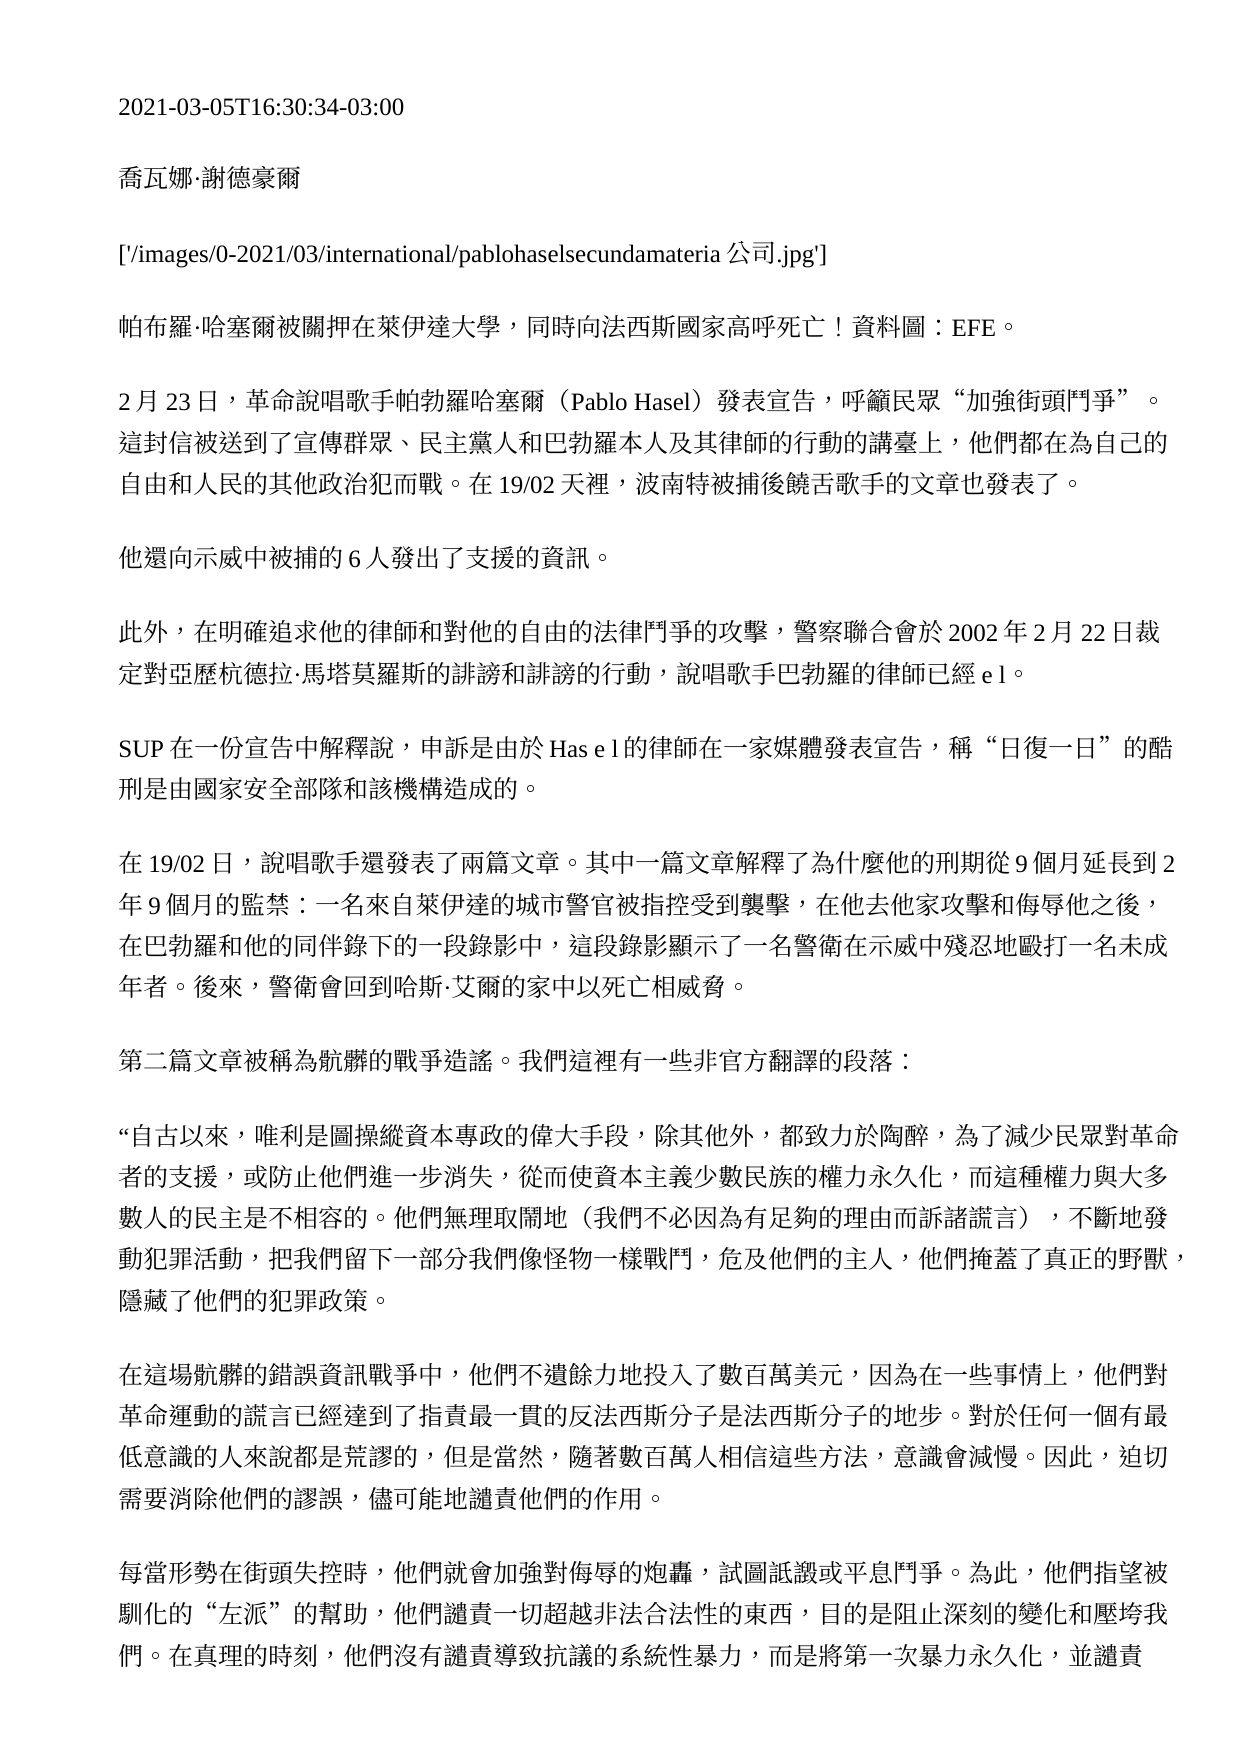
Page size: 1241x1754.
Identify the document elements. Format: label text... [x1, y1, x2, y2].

text 2021-03-05T16:30:34-03:00 喬瓦娜·謝德豪爾 ['/images/0-2021/03/international/pablohaselsecundamateria公司.jpg'] 帕布羅·哈塞爾被關押在萊伊達大學，同時向法西斯國家高呼死亡！資料圖：EFE。 2月23日，革命說唱歌手帕勃羅哈塞爾（Pablo Hasel）發表宣告，呼籲民眾“加強街頭鬥爭”。這封信被送到了宣傳群眾、民主黨人和巴勃羅本人及其律師的行動的講臺上，他們都在為自己的自由和人民的其他政治犯而戰。在19/02天裡，波南特被捕後饒舌歌手的文章也發表了。 他還向示威中被捕的6人發出了支援的資訊。 此外，在明確追求他的律師和對他的自由的法律鬥爭的攻擊，警察聯合會於2002年2月22日裁定對亞歷杭德拉·馬塔莫羅斯的誹謗和誹謗的行動，說唱歌手巴勃羅的律師已經e l。 SUP在一份宣告中解釋說，申訴是由於Has e l的律師在一家媒體發表宣告，稱“日復一日”的酷刑是由國家安全部隊和該機構造成的。 在19/02日，說唱歌手還發表了兩篇文章。其中一篇文章解釋了為什麼他的刑期從9個月延長到2年9個月的監禁：一名來自萊伊達的城市警官被指控受到襲擊，在他去他家攻擊和侮辱他之後，在巴勃羅和他的同伴錄下的一段錄影中，這段錄影顯示了一名警衛在示威中殘忍地毆打一名未成年者。後來，警衛會回到哈斯·艾爾的家中以死亡相威脅。 第二篇文章被稱為骯髒的戰爭造謠。我們這裡有一些非官方翻譯的段落： “自古以來，唯利是圖操縱資本專政的偉大手段，除其他外，都致力於陶醉，為了減少民眾對革命者的支援，或防止他們進一步消失，從而使資本主義少數民族的權力永久化，而這種權力與大多數人的民主是不相容的。他們無理取鬧地（我們不必因為有足夠的理由而訴諸謊言），不斷地發動犯罪活動，把我們留下一部分我們像怪物一樣戰鬥，危及他們的主人，他們掩蓋了真正的野獸，隱藏了他們的犯罪政策。 在這場骯髒的錯誤資訊戰爭中，他們不遺餘力地投入了數百萬美元，因為在一些事情上，他們對革命運動的謊言已經達到了指責最一貫的反法西斯分子是法西斯分子的地步。對於任何一個有最低意識的人來說都是荒謬的，但是當然，隨著數百萬人相信這些方法，意識會減慢。因此，迫切需要消除他們的謬誤，儘可能地譴責他們的作用。 每當形勢在街頭失控時，他們就會加強對侮辱的炮轟，試圖詆譭或平息鬥爭。為此，他們指望被馴化的“左派”的幫助，他們譴責一切超越非法合法性的東西，目的是阻止深刻的變化和壓垮我們。在真理的時刻，他們沒有譴責導致抗議的系統性暴力，而是將第一次暴力永久化，並譴責（群眾對壓迫的反應，我們的評論）。 你們不能同壓迫者和被壓迫者同時在一起，也不能同被壓迫者和被壓迫者同時在一起，也不能同被壓迫者和被壓迫者一個在一起，這就是為什麼在我被捕和言論自由引起的抗議之前，除了加上更多的不滿和其他剝奪（反動派）的權利和自由的要求之外，不能把自己放在同一個層次上警察對國家的暴力鎮壓包括警察的殘暴行為以及抗議者對國家的反抗等等。把任何對此作出反應的人描繪成暴力破壞行為是骯髒戰爭造謠的一部分，而不是分析原因並結束這些造謠。 他們試圖使我們失去人性，同時他們也使那些轟炸國家的人變得人性化，或是把苦難的生活強加於人，使我們過上奢侈的生活。他們是否在重複燒焦的集裝箱花費多少錢的同時，計算他們保衛皇室的一年花費了我們多少錢？他們是否解釋了跨國公司窗戶關閉時遭受的殘酷剝削？他們有沒有提到那些被遺棄在街上或被銀行欺騙的家庭，他們的自動取款機被燒燬了？他們為犯下如此多可以避免的悲劇的人服務，然後用私刑處死那些為阻止悲劇而奮鬥的人。 從這個意義上說，他們公然撒謊，說他們監禁我是因為除了音樂和微博之外，還加了其他的句子，而事實是，我唯一被逮捕的堅定的判決就是這些，所以他們想推銷沒有人因為做音樂而進監獄。我們有責任把你們所有的操縱手段都用來對付他們，讓他們得到很好的代表，這樣就更少的人可以用錯誤的資訊製造他們骯髒的戰爭。 中心站，19/02/21。” [118, 59, 1181, 1672]
